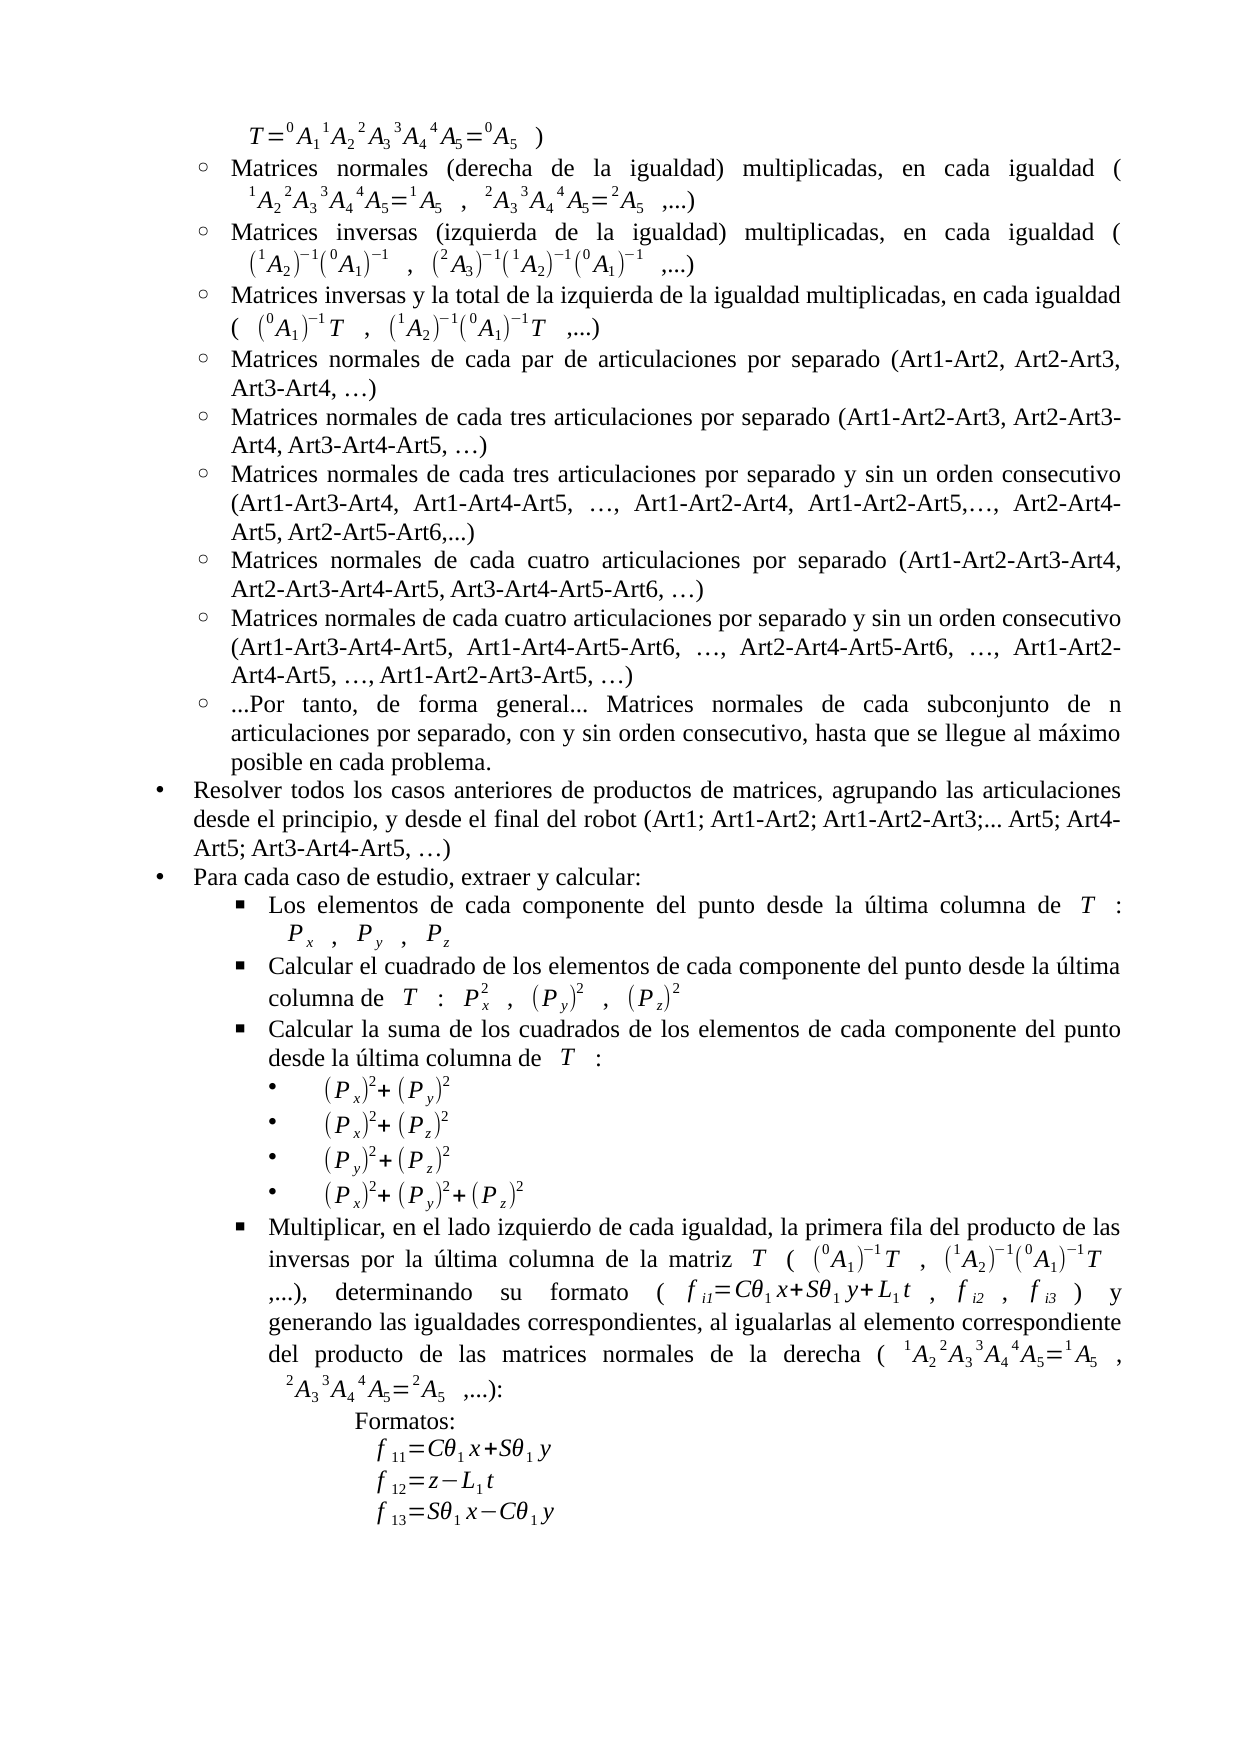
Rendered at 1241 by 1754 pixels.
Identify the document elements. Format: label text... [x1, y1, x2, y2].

list Resolver todos los casos anteriores de productos de matrices, agrupando las articulaciones desde el principio, y desde el final del robot (Art1; Art1-Art2; Art1-Art2-Art3;... Art5; Art4-Art5; Art3-Art4-Art5, …) [156, 776, 1122, 862]
list Calcular el cuadrado de los elementos de cada componente del punto desde la última columna de:,, [231, 951, 1122, 1014]
list Multiplicar, en el lado izquierdo de cada igualdad, la primera fila del producto de las inversas por la última columna de la matriz(,,...), determinando su formato (,,) y generando las igualdades correspondientes, al igualarlas al elemento correspondiente del producto de las matrices normales de la derecha (,,...): [231, 1212, 1122, 1406]
list Matrices normales de cada tres articulaciones por separado y sin un orden consecutivo (Art1-Art3-Art4, Art1-Art4-Art5, …, Art1-Art2-Art4, Art1-Art2-Art5,…, Art2-Art4-Art5, Art2-Art5-Art6,...) [193, 459, 1122, 546]
list Calcular la suma de los cuadrados de los elementos de cada componente del punto desde la última columna de: [231, 1014, 1122, 1072]
text Formatos: [354, 1406, 1122, 1435]
list Matrices normales (derecha de la igualdad) multiplicadas, en cada igualdad (,,...) [193, 153, 1122, 217]
list Matrices inversas (izquierda de la igualdad) multiplicadas, en cada igualdad (,,...) [193, 217, 1122, 281]
list Matrices normales de cada cuatro articulaciones por separado y sin un orden consecutivo (Art1-Art3-Art4-Art5, Art1-Art4-Art5-Art6, …, Art2-Art4-Art5-Art6, …, Art1-Art2-Art4-Art5, …, Art1-Art2-Art3-Art5, …) [193, 603, 1122, 689]
list Los elementos de cada componente del punto desde la última columna de:,, [231, 891, 1122, 951]
list Matriz total como producto de todas las matrices normales () [193, 118, 1122, 153]
list Matrices normales de cada par de articulaciones por separado (Art1-Art2, Art2-Art3, Art3-Art4, …) [193, 344, 1122, 402]
list Matrices normales de cada tres articulaciones por separado (Art1-Art2-Art3, Art2-Art3-Art4, Art3-Art4-Art5, …) [193, 402, 1122, 459]
list Matrices inversas y la total de la izquierda de la igualdad multiplicadas, en cada igualdad (,,...) [193, 281, 1122, 344]
list Para cada caso de estudio, extraer y calcular: [156, 862, 1122, 891]
list Matrices normales de cada cuatro articulaciones por separado (Art1-Art2-Art3-Art4, Art2-Art3-Art4-Art5, Art3-Art4-Art5-Art6, …) [193, 546, 1122, 603]
list ...Por tanto, de forma general... Matrices normales de cada subconjunto de n articulaciones por separado, con y sin orden consecutivo, hasta que se llegue al máximo posible en cada problema. [193, 689, 1122, 776]
